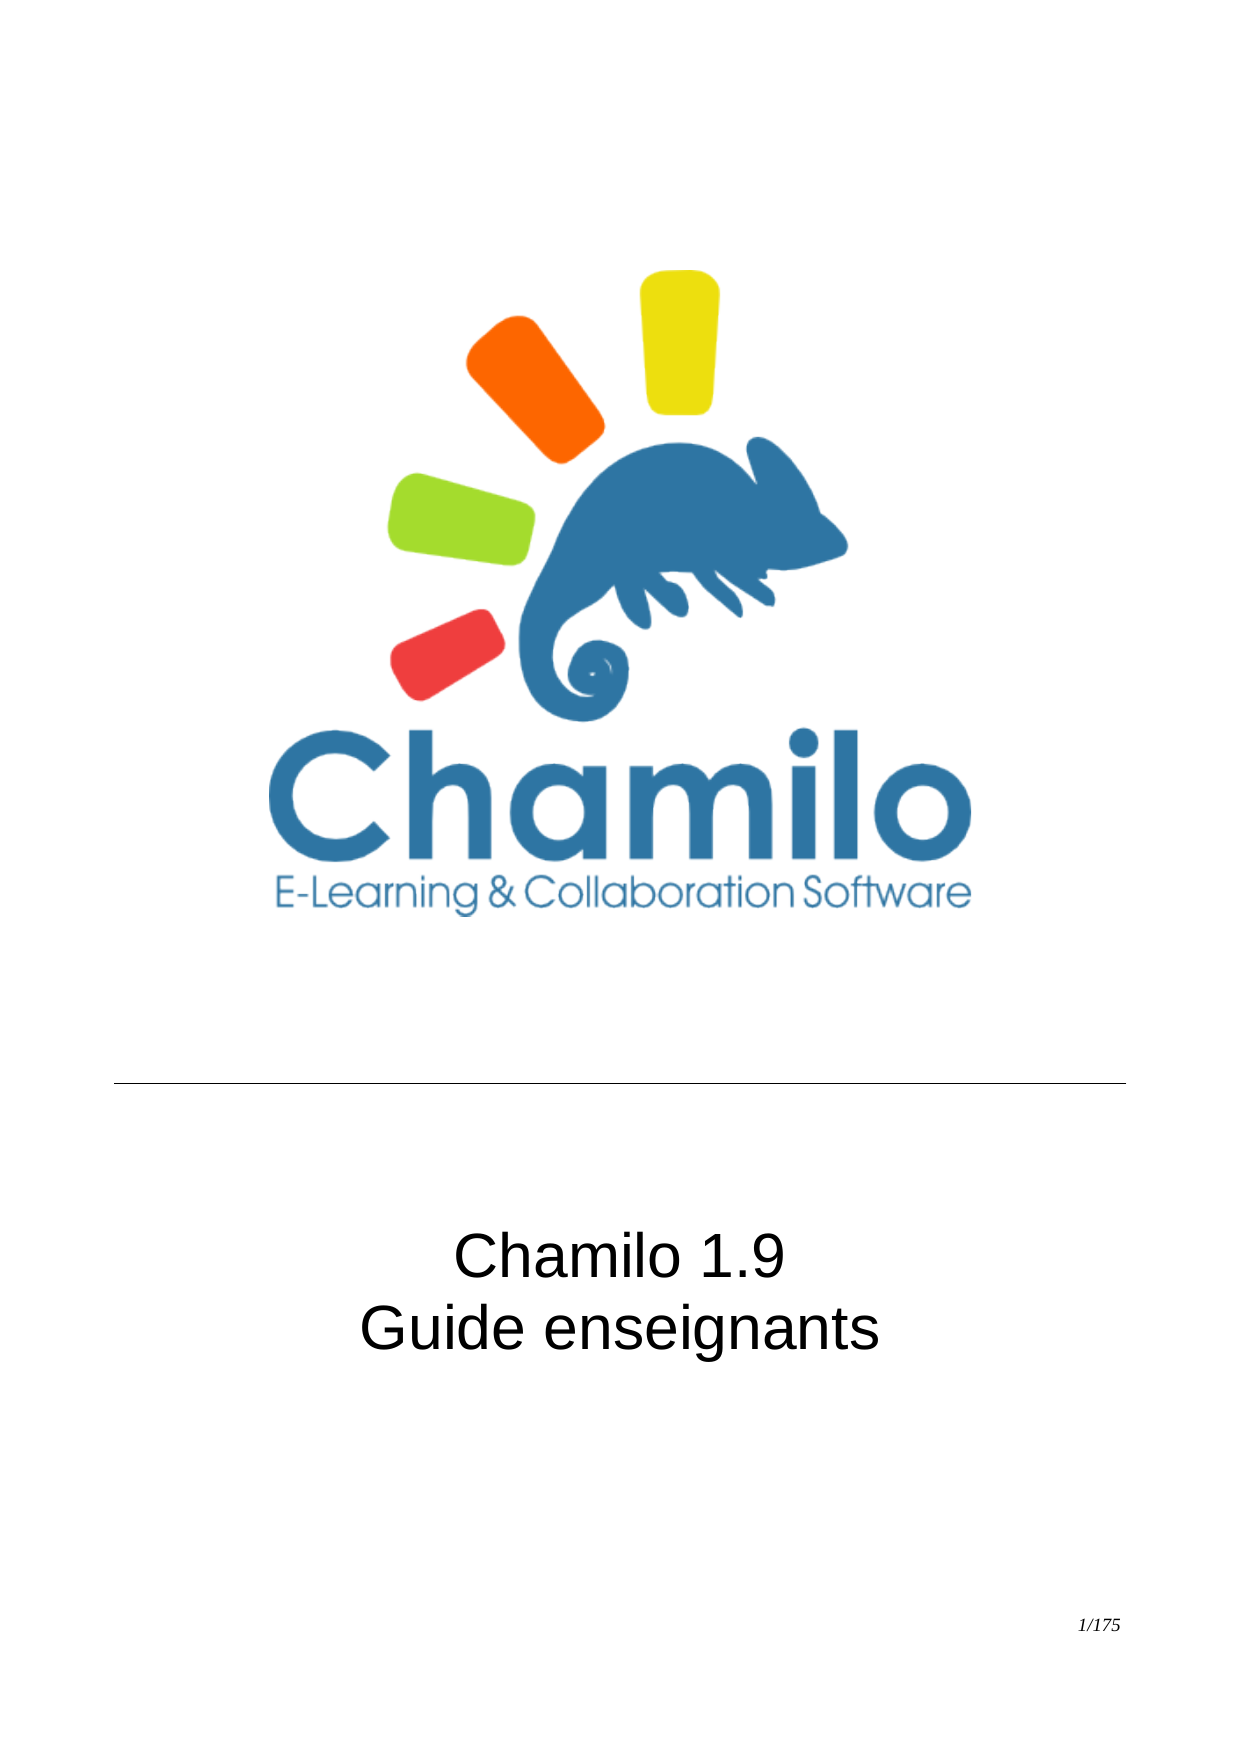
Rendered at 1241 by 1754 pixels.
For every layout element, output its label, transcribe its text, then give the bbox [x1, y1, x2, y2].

text Chamilo 1.9 [118, 1219, 1122, 1291]
text Guide enseignants [118, 1291, 1122, 1363]
picture [269, 270, 972, 917]
